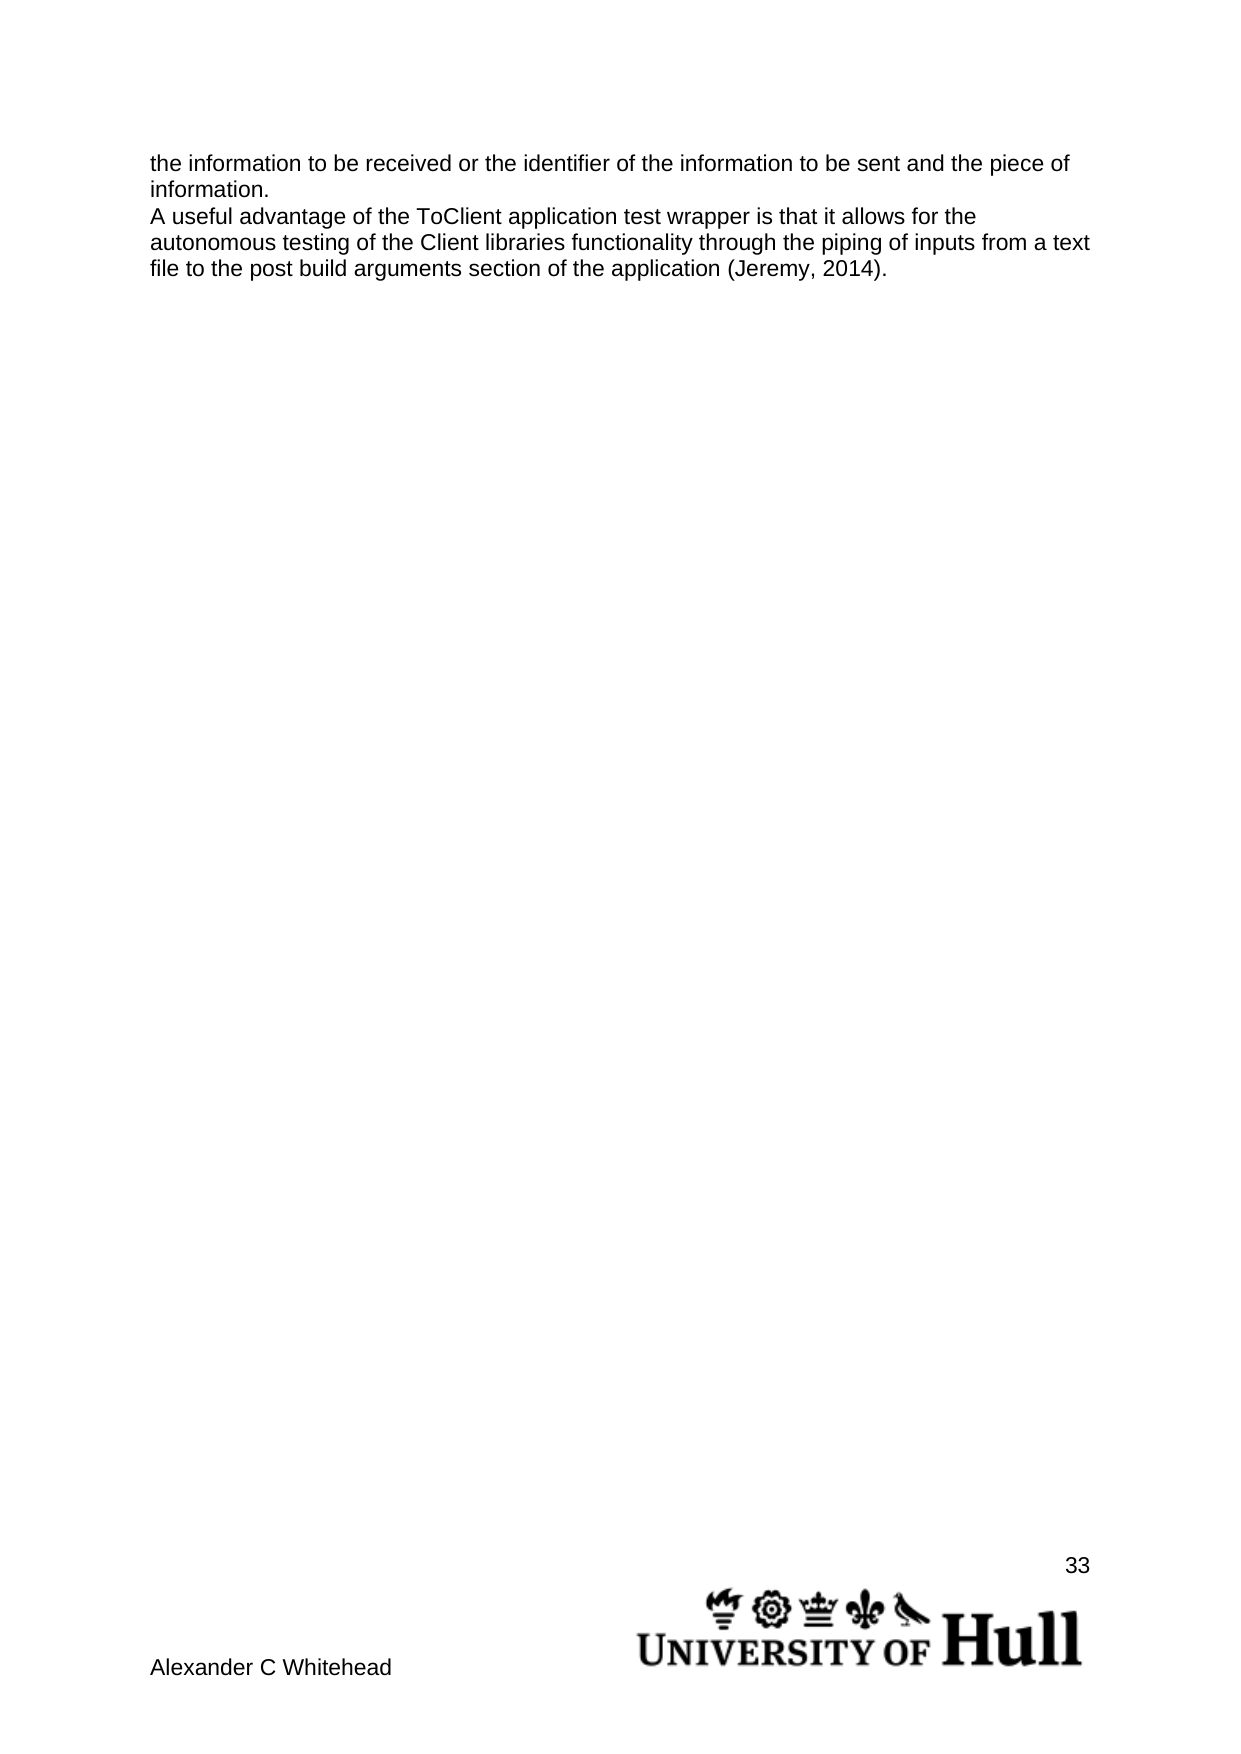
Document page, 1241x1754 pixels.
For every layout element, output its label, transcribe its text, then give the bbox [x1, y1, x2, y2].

picture [630, 1578, 1091, 1676]
text A useful advantage of the ToClient application test wrapper is that it allows for the autonomous testing of the Client libraries functionality through the piping of inputs from a text file to the post build arguments section of the application [ CITATION Jer14 \l 2057 ]. [150, 203, 1090, 282]
text the information to be received or the identifier of the information to be sent and the piece of information. [150, 150, 1090, 203]
